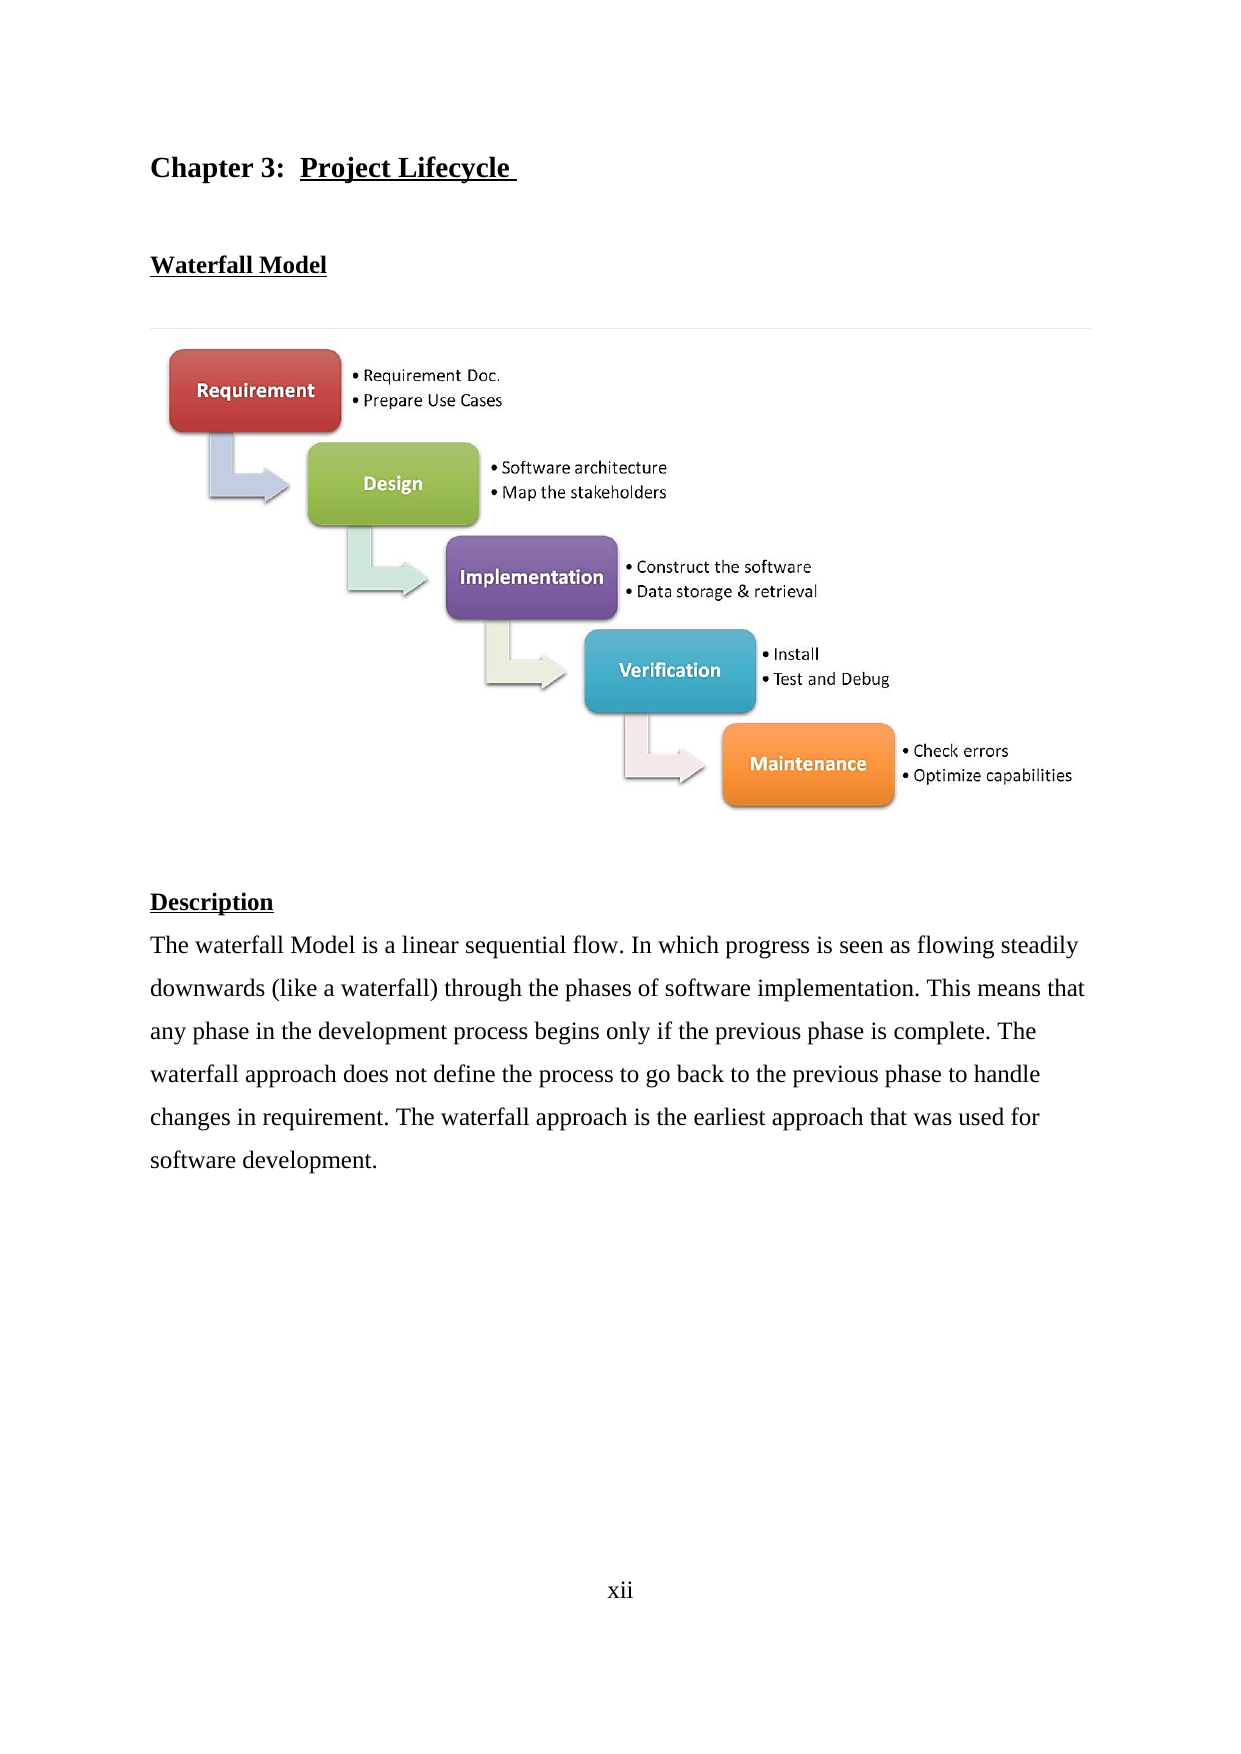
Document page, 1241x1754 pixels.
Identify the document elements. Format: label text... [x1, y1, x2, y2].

text The waterfall Model is a linear sequential flow. In which progress is seen as flowing steadily downwards (like a waterfall) through the phases of software implementation. This means that any phase in the development process begins only if the previous phase is complete. The waterfall approach does not define the process to go back to the previous phase to handle changes in requirement. The waterfall approach is the earliest approach that was used for software development. [150, 930, 1090, 1174]
subtitle Waterfall Model [150, 251, 1090, 279]
text Chapter 3: Project Lifecycle [150, 150, 1090, 183]
subtitle Description [150, 887, 1090, 915]
picture [150, 328, 1091, 858]
